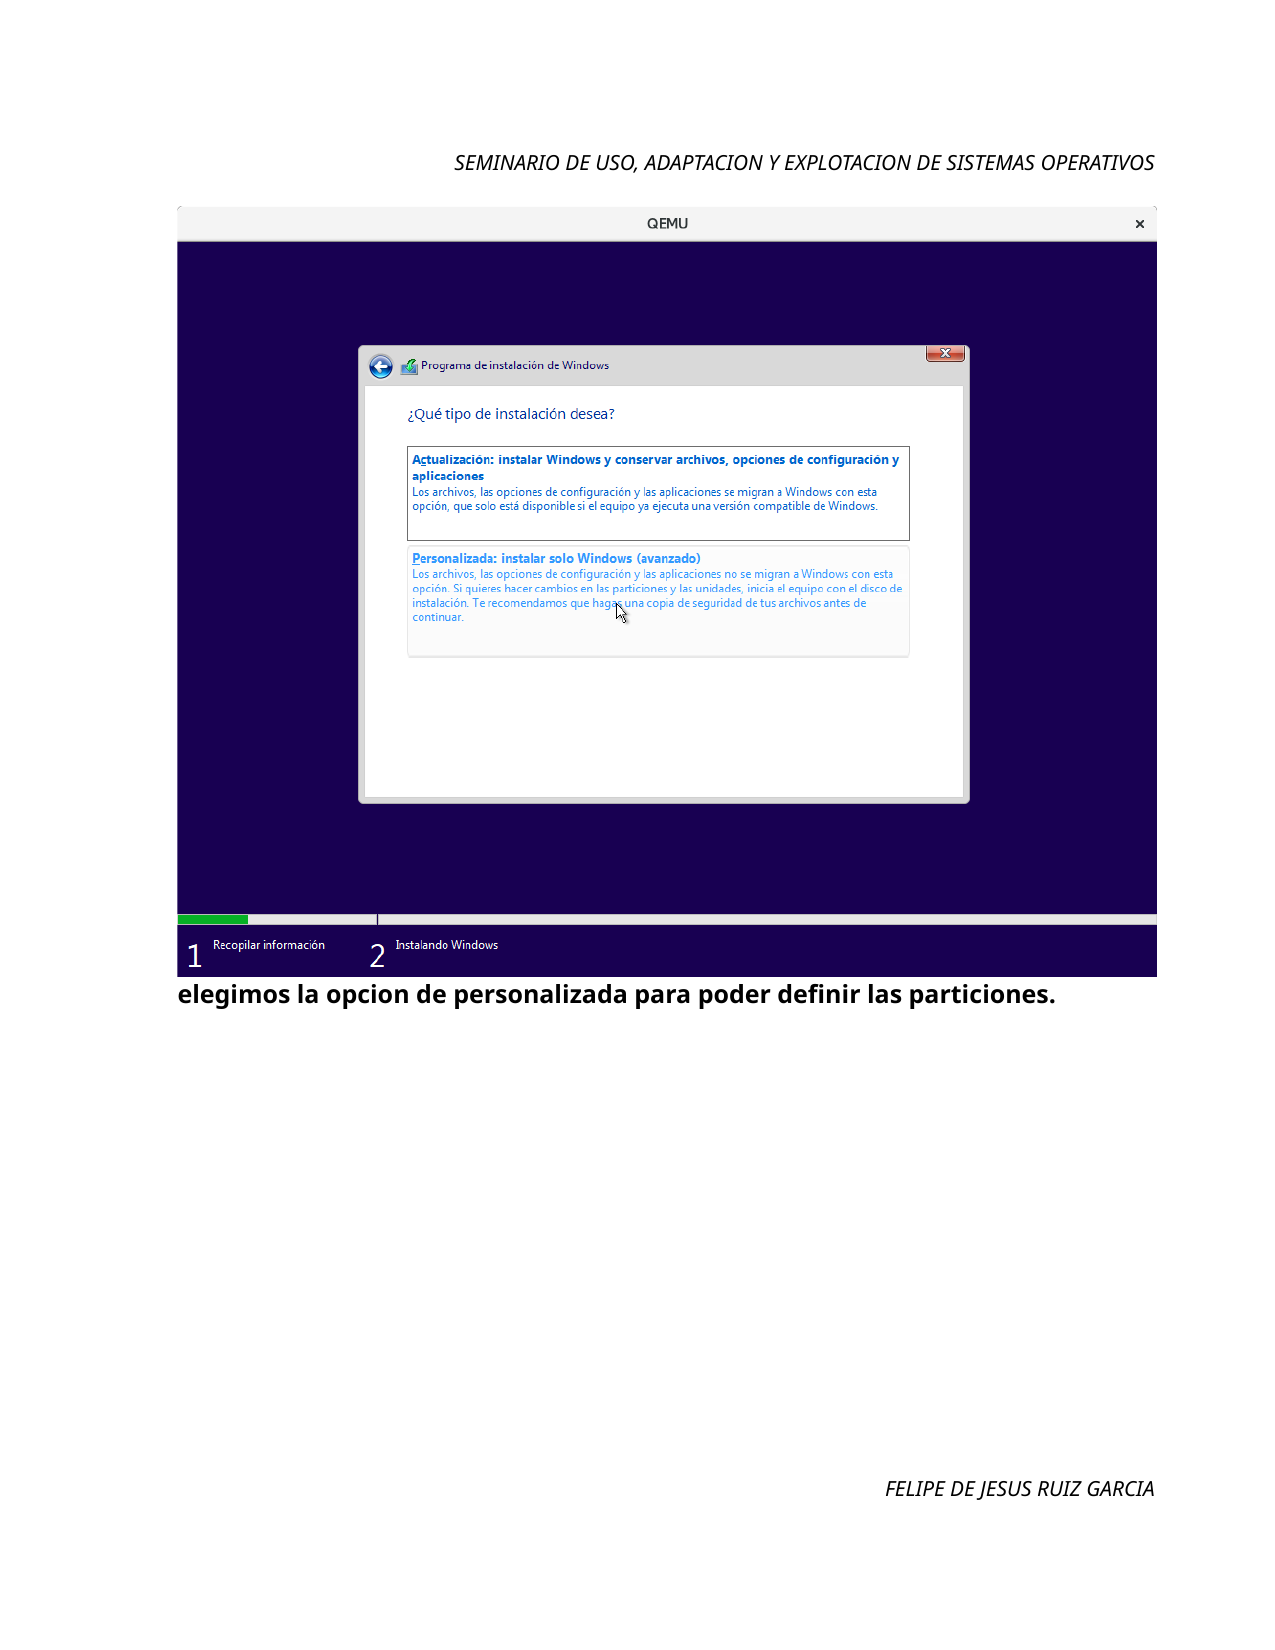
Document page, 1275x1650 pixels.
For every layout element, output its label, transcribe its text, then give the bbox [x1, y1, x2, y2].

text elegimos la opcion de personalizada para poder definir las particiones. [177, 977, 1157, 1045]
picture [177, 206, 1157, 977]
